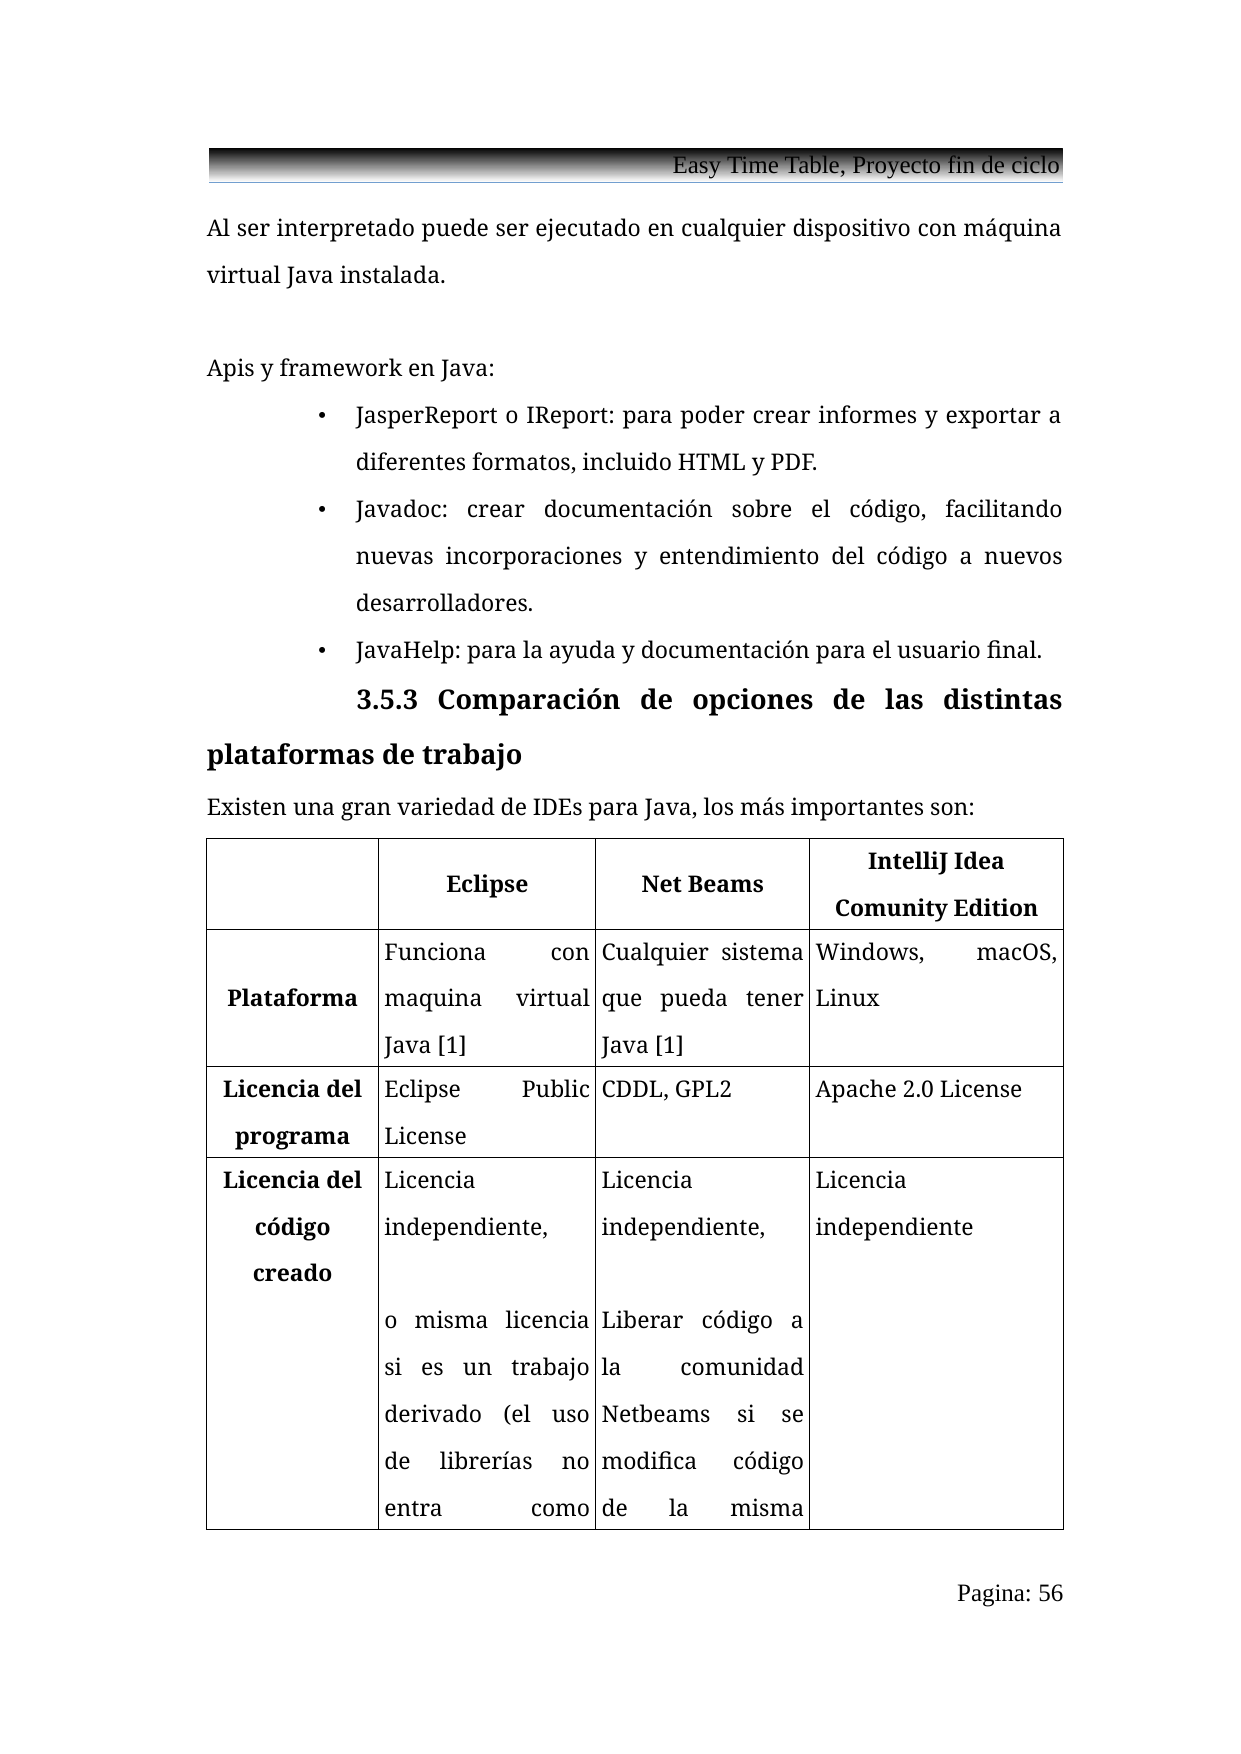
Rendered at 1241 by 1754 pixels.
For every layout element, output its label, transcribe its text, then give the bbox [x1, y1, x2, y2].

table_header IntelliJ Idea Comunity Edition [810, 839, 1063, 929]
text Existen una gran variedad de IDEs para Java, los más importantes son: [207, 791, 1063, 822]
table_cell Windows, macOS, Linux [810, 930, 1063, 1066]
table_cell Licencia independiente, Liberar código a la comunidad Netbeams si se modifica código de la misma [596, 1158, 809, 1529]
list JasperReport o IReport: para poder crear informes y exportar a diferentes formatos, incluido HTML y PDF. [318, 399, 1063, 477]
table_cell Eclipse Public License [379, 1067, 595, 1157]
text Al ser interpretado puede ser ejecutado en cualquier dispositivo con máquina virtual Java instalada. [207, 212, 1063, 290]
table_cell Licencia independiente, o misma licencia si es un trabajo derivado (el uso de librerías no entra como [379, 1158, 595, 1529]
table_cell Licencia del programa [207, 1067, 378, 1157]
table_header Eclipse [379, 839, 595, 929]
table_header Net Beams [596, 839, 809, 929]
text 3.5.3 Comparación de opciones de las distintas plataformas de trabajo [207, 681, 1063, 773]
table_cell Funciona con maquina virtual Java [1] [379, 930, 595, 1066]
table_cell Apache 2.0 License [810, 1067, 1063, 1157]
list JavaHelp: para la ayuda y documentación para el usuario final. [318, 634, 1063, 665]
text Apis y framework en Java: [207, 352, 1063, 384]
list Javadoc: crear documentación sobre el código, facilitando nuevas incorporaciones y entendimiento del código a nuevos desarrolladores. [318, 493, 1063, 618]
table_cell Licencia del código creado [207, 1158, 378, 1529]
table_header [207, 839, 378, 929]
table_cell Cualquier sistema que pueda tener Java [1] [596, 930, 809, 1066]
table_cell CDDL, GPL2 [596, 1067, 809, 1157]
table_cell Licencia independiente [810, 1158, 1063, 1529]
table_cell Plataforma [207, 930, 378, 1066]
